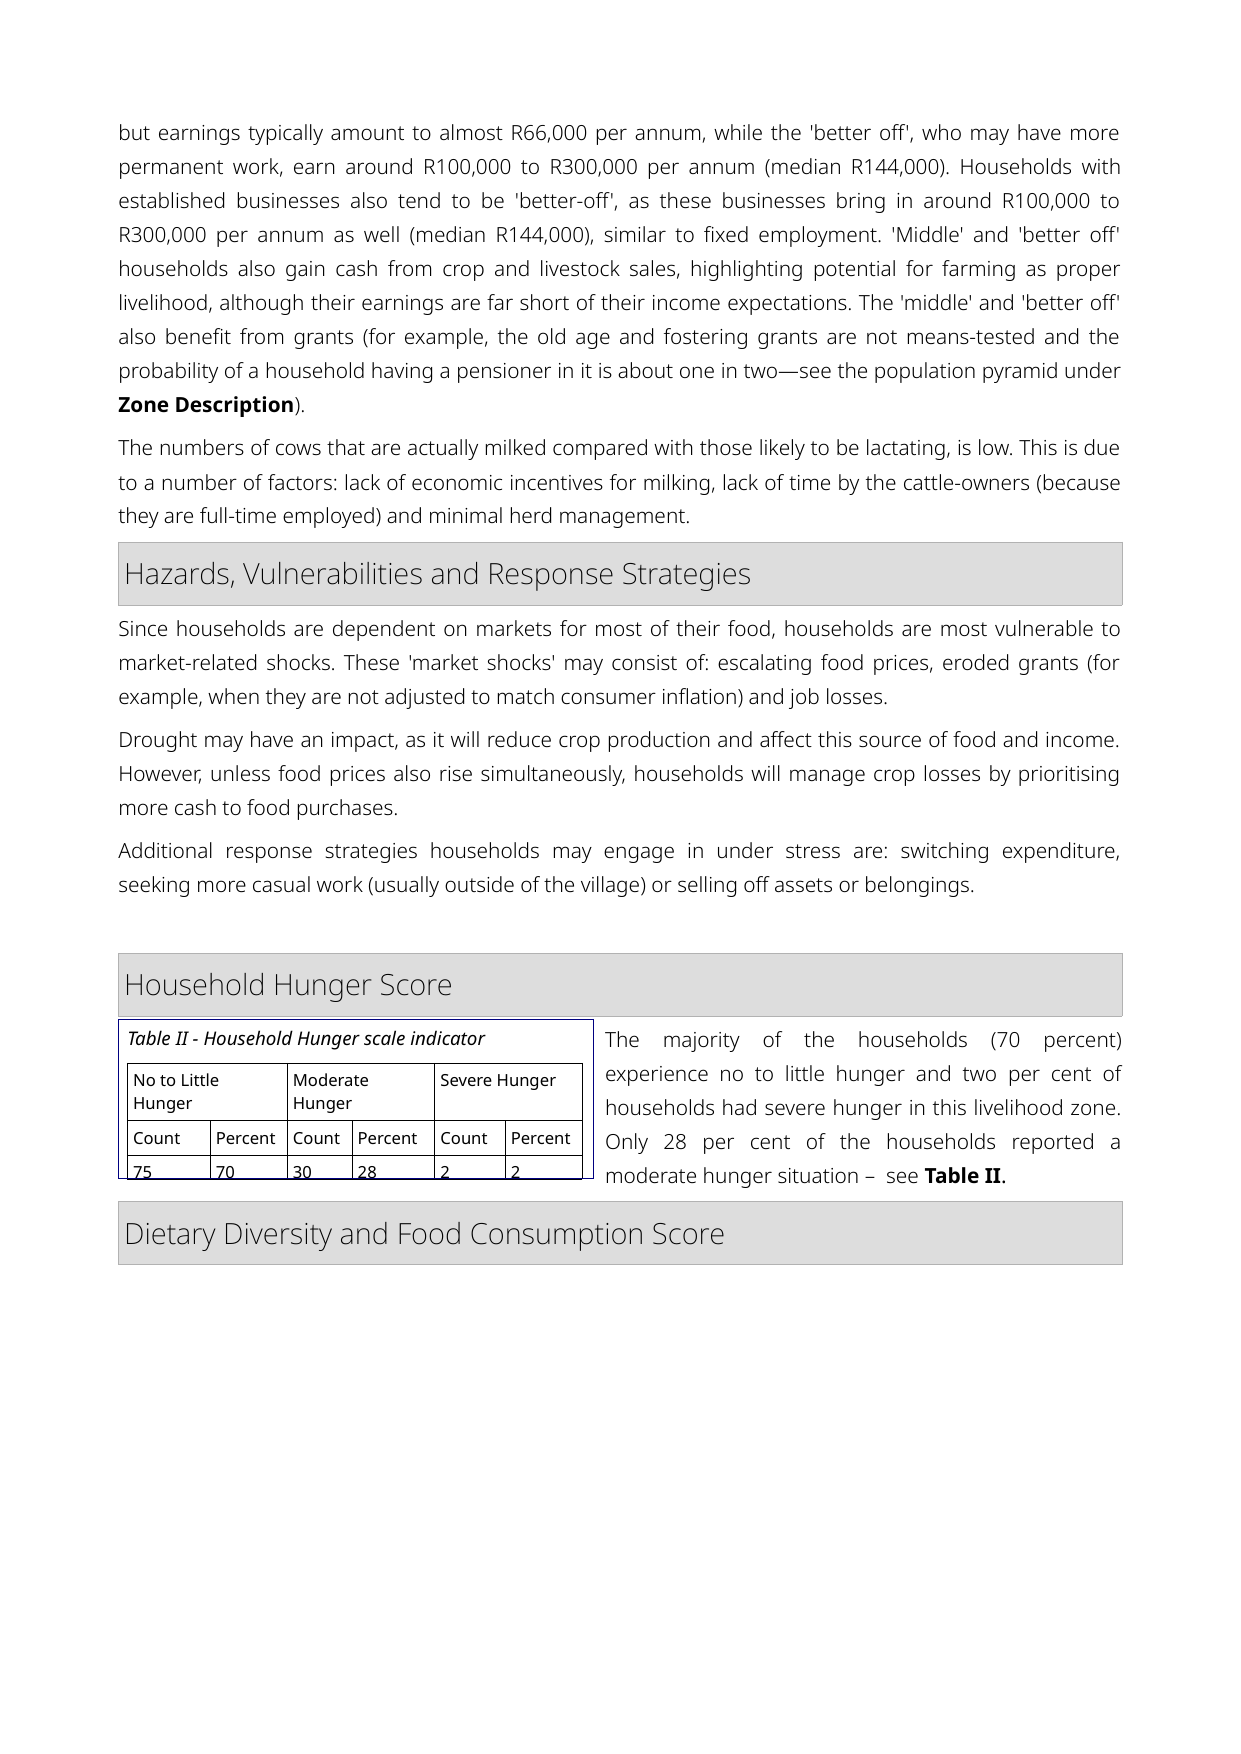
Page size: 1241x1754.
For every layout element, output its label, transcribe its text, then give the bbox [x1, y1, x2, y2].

table_header Severe Hunger [435, 1064, 582, 1120]
table_cell 70 [211, 1156, 287, 1178]
text Additional response strategies households may engage in under stress are: switching expenditure, seeking more casual work (usually outside of the village) or selling off assets or belongings. [118, 836, 1122, 898]
table_cell 2 [435, 1156, 505, 1178]
text Drought may have an impact, as it will reduce crop production and affect this source of food and income. However, unless food prices also rise simultaneously, households will manage crop losses by prioritising more cash to food purchases. [118, 725, 1122, 821]
table_header Dietary Diversity and Food Consumption Score [119, 1202, 1122, 1264]
table_cell Percent [353, 1121, 434, 1155]
text The numbers of cows that are actually milked compared with those likely to be lactating, is low. This is due to a number of factors: lack of economic incentives for milking, lack of time by the cattle-owners (because they are full-time employed) and minimal herd management. [118, 433, 1122, 530]
table_cell Percent [506, 1121, 582, 1155]
table_cell Count [288, 1121, 352, 1155]
table_cell 28 [353, 1156, 434, 1178]
table_cell Count [435, 1121, 505, 1155]
table_cell 75 [128, 1156, 210, 1178]
text Table II - Household Hunger scale indicator [127, 1025, 584, 1050]
table_header Moderate Hunger [288, 1064, 434, 1120]
table_cell Percent [211, 1121, 287, 1155]
table_header No to Little Hunger [128, 1064, 287, 1120]
text but earnings typically amount to almost R66,000 per annum, while the 'better off', who may have more permanent work, earn around R100,000 to R300,000 per annum (median R144,000). Households with established businesses also tend to be 'better-off', as these businesses bring in around R100,000 to R300,000 per annum as well (median R144,000), similar to fixed employment. 'Middle' and 'better off' households also gain cash from crop and livestock sales, highlighting potential for farming as proper livelihood, although their earnings are far short of their income expectations. The 'middle' and 'better off' also benefit from grants (for example, the old age and fostering grants are not means-tested and the probability of a household having a pensioner in it is about one in two—see the population pyramid under Zone Description). [118, 118, 1122, 419]
table_header Hazards, Vulnerabilities and Response Strategies [119, 543, 1122, 605]
table_cell Count [128, 1121, 210, 1155]
table_cell 2 [506, 1156, 582, 1178]
text The majority of the households (70 percent) experience no to little hunger and two per cent of households had severe hunger in this livelihood zone. Only 28 per cent of the households reported a moderate hunger situation – see Table II. [119, 1020, 593, 1178]
text The majority of the households (70 percent) experience no to little hunger and two per cent of households had severe hunger in this livelihood zone. Only 28 per cent of the households reported a moderate hunger situation – see Table II. [118, 1025, 1122, 1189]
table_header Household Hunger Score [119, 954, 1122, 1016]
text Since households are dependent on markets for most of their food, households are most vulnerable to market-related shocks. These 'market shocks' may consist of: escalating food prices, eroded grants (for example, when they are not adjusted to match consumer inflation) and job losses. [118, 614, 1122, 710]
table_cell 30 [288, 1156, 352, 1178]
